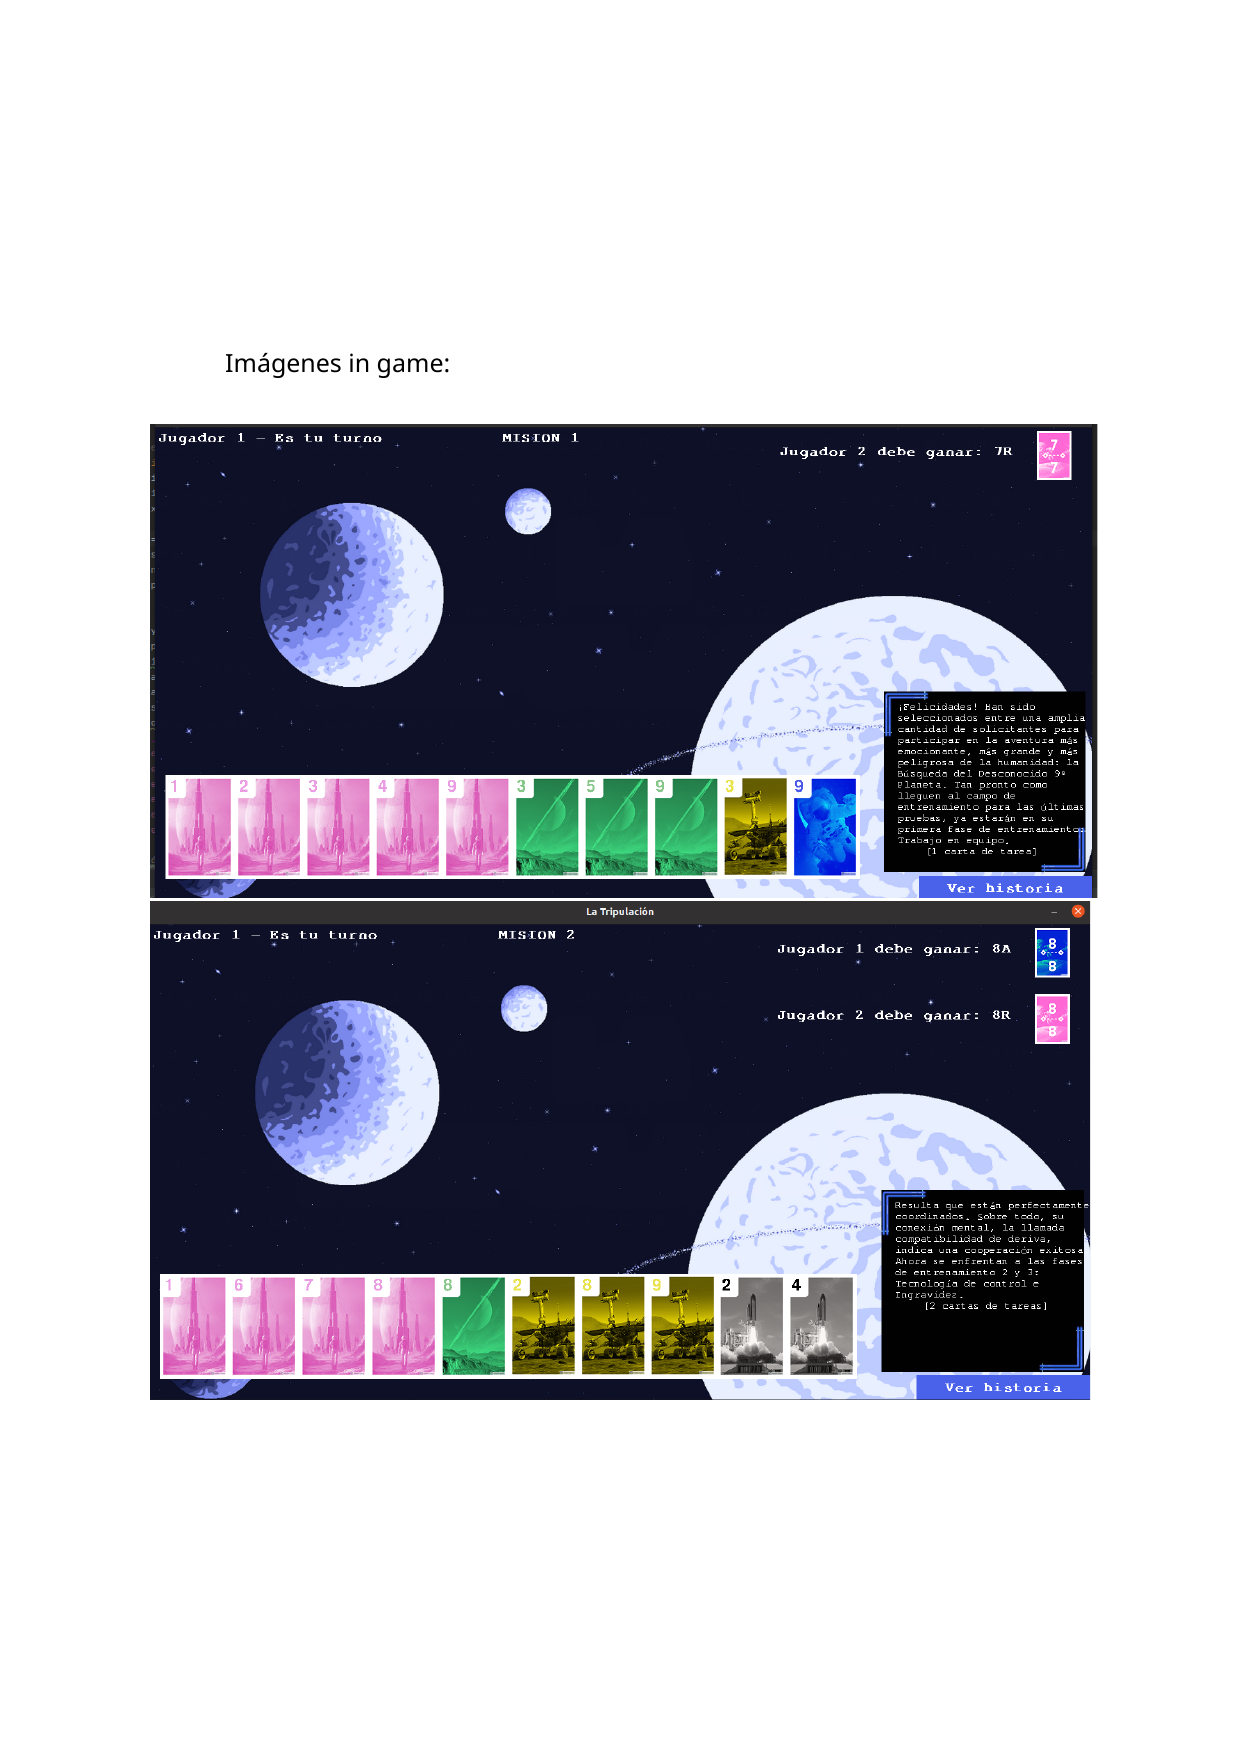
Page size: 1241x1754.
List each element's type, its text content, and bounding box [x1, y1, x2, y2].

picture [150, 424, 1098, 898]
picture [150, 901, 1091, 1400]
text Imágenes in game: [150, 346, 1090, 380]
